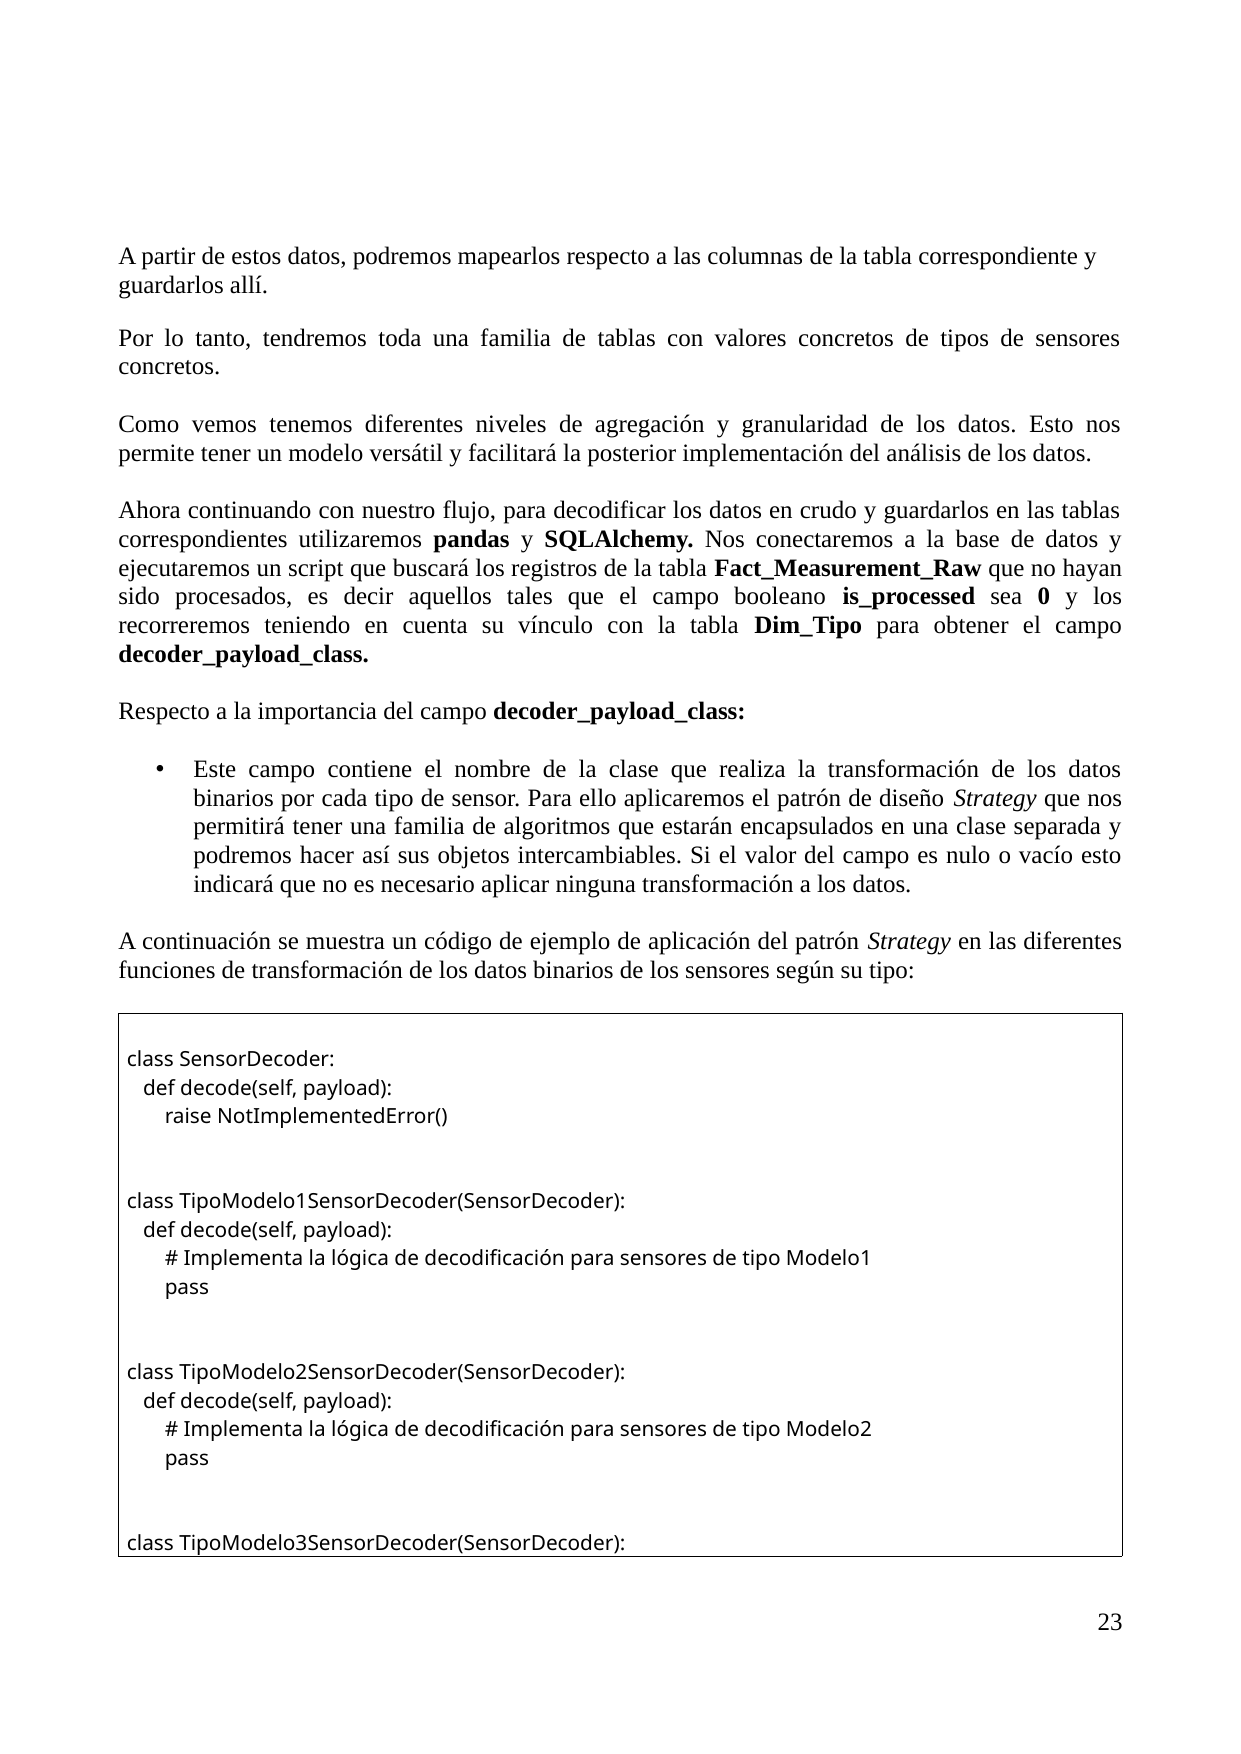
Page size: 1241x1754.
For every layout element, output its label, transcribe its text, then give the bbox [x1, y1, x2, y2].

text Como vemos tenemos diferentes niveles de agregación y granularidad de los datos. Esto nos permite tener un modelo versátil y facilitará la posterior implementación del análisis de los datos. [118, 409, 1122, 466]
text Respecto a la importancia del campo decoder_payload_class: [118, 696, 1122, 725]
text # Implementa la lógica de decodificación para sensores de tipo Modelo1 [119, 1240, 1122, 1269]
text pass [119, 1269, 1122, 1300]
text A continuación se muestra un código de ejemplo de aplicación del patrón Strategy en las diferentes funciones de transformación de los datos binarios de los sensores según su tipo: [118, 926, 1122, 984]
text raise NotImplementedError() [119, 1098, 1122, 1130]
text pass [119, 1439, 1122, 1471]
text # Implementa la lógica de decodificación para sensores de tipo Modelo2 [119, 1411, 1122, 1439]
list Este campo contiene el nombre de la clase que realiza la transformación de los datos binarios por cada tipo de sensor. Para ello aplicaremos el patrón de diseño Strategy que nos permitirá tener una familia de algoritmos que estarán encapsulados en una clase separada y podremos hacer así sus objetos intercambiables. Si el valor del campo es nulo o vacío esto indicará que no es necesario aplicar ninguna transformación a los datos. [156, 754, 1122, 898]
text A partir de estos datos, podremos mapearlos respecto a las columnas de la tabla correspondiente y guardarlos allí. [118, 241, 1122, 299]
text def decode(self, payload): [119, 1070, 1122, 1098]
text Ahora continuando con nuestro flujo, para decodificar los datos en crudo y guardarlos en las tablas correspondientes utilizaremos pandas y SQLAlchemy. Nos conectaremos a la base de datos y ejecutaremos un script que buscará los registros de la tabla Fact_Measurement_Raw que no hayan sido procesados, es decir aquellos tales que el campo booleano is_processed sea 0 y los recorreremos teniendo en cuenta su vínculo con la tabla Dim_Tipo para obtener el campo decoder_payload_class. [118, 495, 1122, 668]
text class TipoModelo3SensorDecoder(SensorDecoder): [119, 1525, 1122, 1556]
text class TipoModelo1SensorDecoder(SensorDecoder): [119, 1183, 1122, 1212]
text Por lo tanto, tendremos toda una familia de tablas con valores concretos de tipos de sensores concretos. [118, 323, 1122, 380]
text def decode(self, payload): [119, 1383, 1122, 1411]
text def decode(self, payload): [119, 1212, 1122, 1240]
text class SensorDecoder: [119, 1041, 1122, 1070]
text class TipoModelo2SensorDecoder(SensorDecoder): [119, 1354, 1122, 1383]
